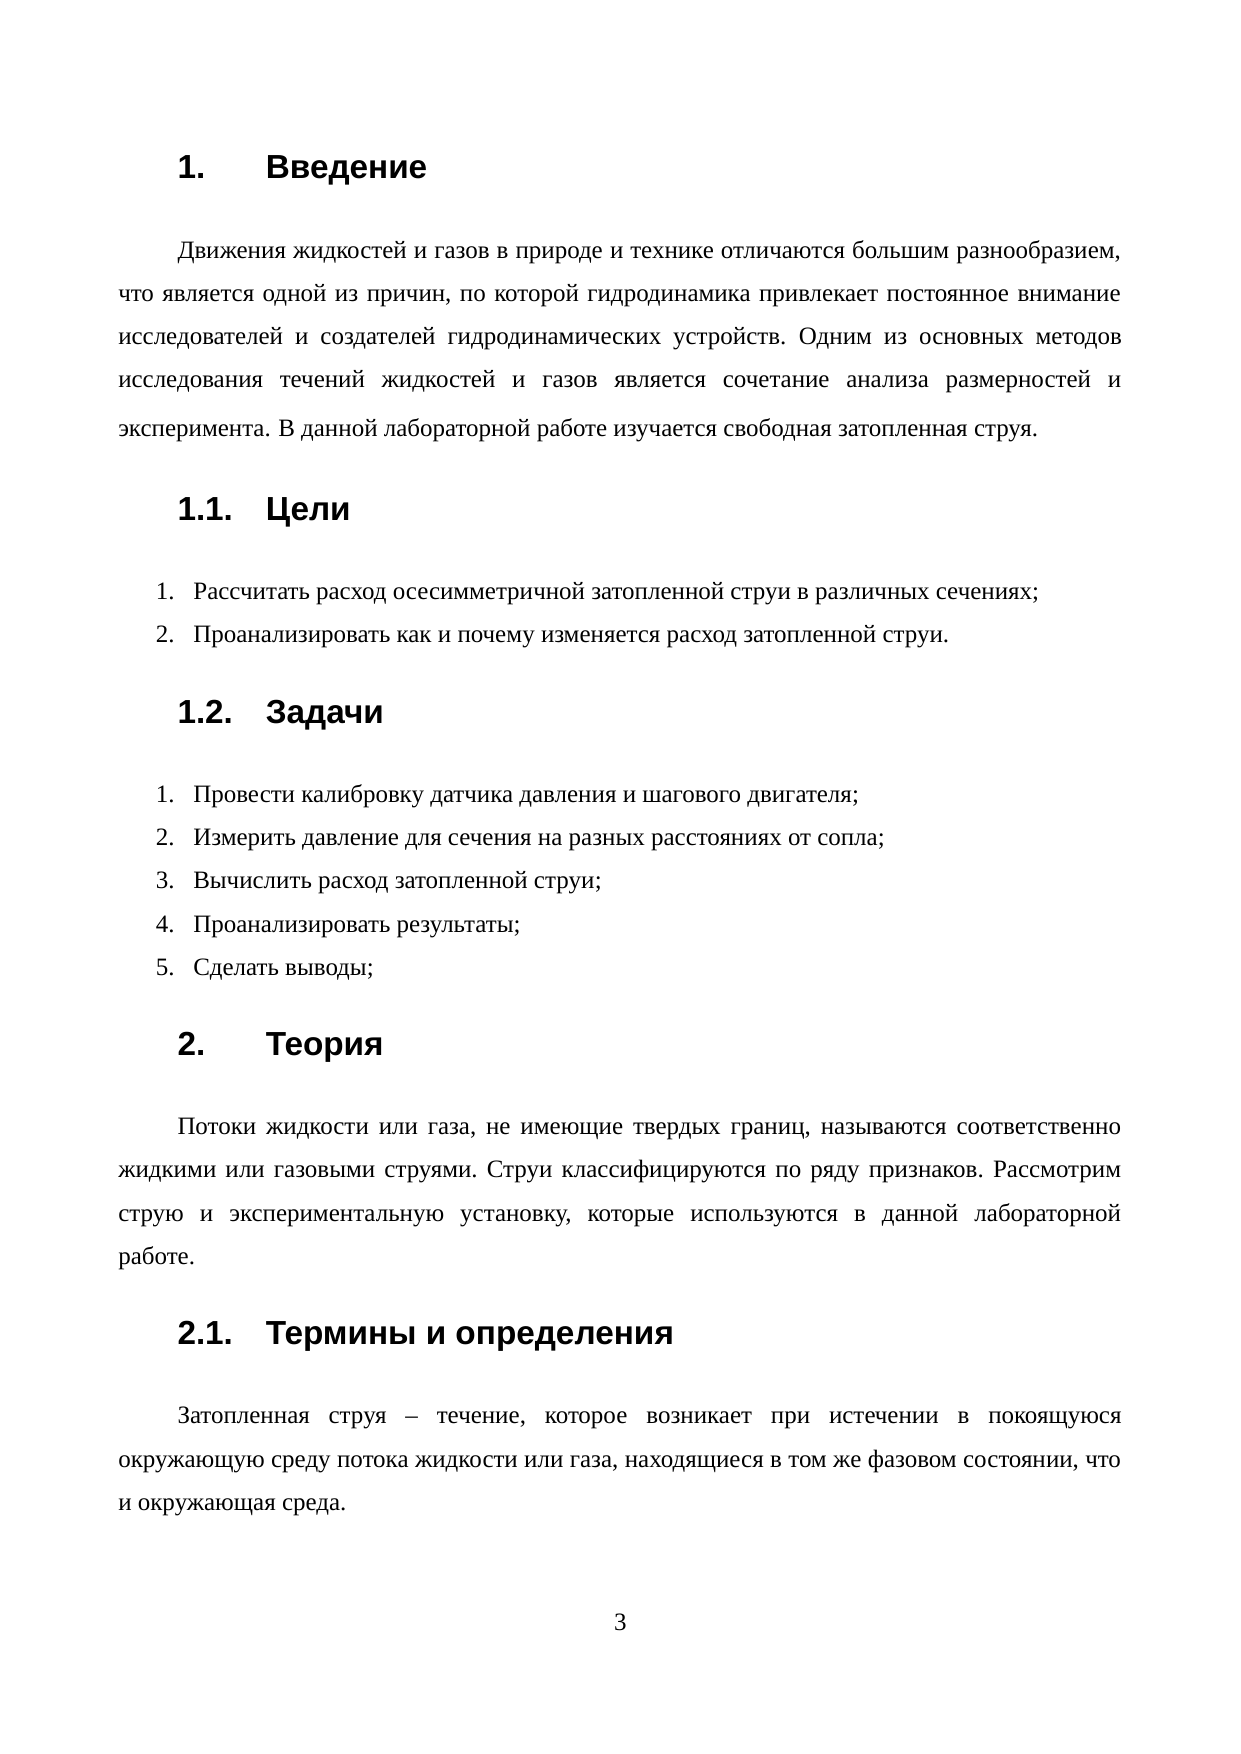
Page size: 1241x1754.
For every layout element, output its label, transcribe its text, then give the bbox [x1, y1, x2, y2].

list Вычислить расход затопленной струи; [156, 866, 1122, 894]
list Проанализировать результаты; [156, 909, 1122, 937]
list Провести калибровку датчика давления и шагового двигателя; [156, 779, 1122, 808]
subtitle Задачи [118, 692, 1122, 731]
subtitle Теория [118, 1024, 1122, 1063]
text Затопленная струя – течение, которое возникает при истечении в покоящуюся окружающую среду потока жидкости или газа, находящиеся в том же фазовом состоянии, что и окружающая среда. [118, 1401, 1122, 1516]
subtitle Термины и определения [118, 1313, 1122, 1352]
list Рассчитать расход осесимметричной затопленной струи в различных сечениях; [156, 576, 1122, 605]
text Движения жидкостей и газов в природе и технике отличаются большим разнообразием, что является одной из причин, по которой гидродинамика привлекает постоянное внимание исследователей и создателей гидродинамических устройств. Одним из основных методов исследования течений жидкостей и газов является сочетание анализа размерностей и эксперимента. В данной лабораторной работе изучается свободная затопленная струя. [118, 235, 1122, 443]
list Сделать выводы; [156, 952, 1122, 981]
text Потоки жидкости или газа, не имеющие твердых границ, называются соответственно жидкими или газовыми струями. Струи классифицируются по ряду признаков. Рассмотрим струю и экспериментальную установку, которые используются в данной лабораторной работе. [118, 1111, 1122, 1269]
list Измерить давление для сечения на разных расстояниях от сопла; [156, 822, 1122, 851]
list Проанализировать как и почему изменяется расход затопленной струи. [156, 619, 1122, 648]
subtitle Введение [118, 148, 1122, 186]
subtitle Цели [118, 489, 1122, 528]
